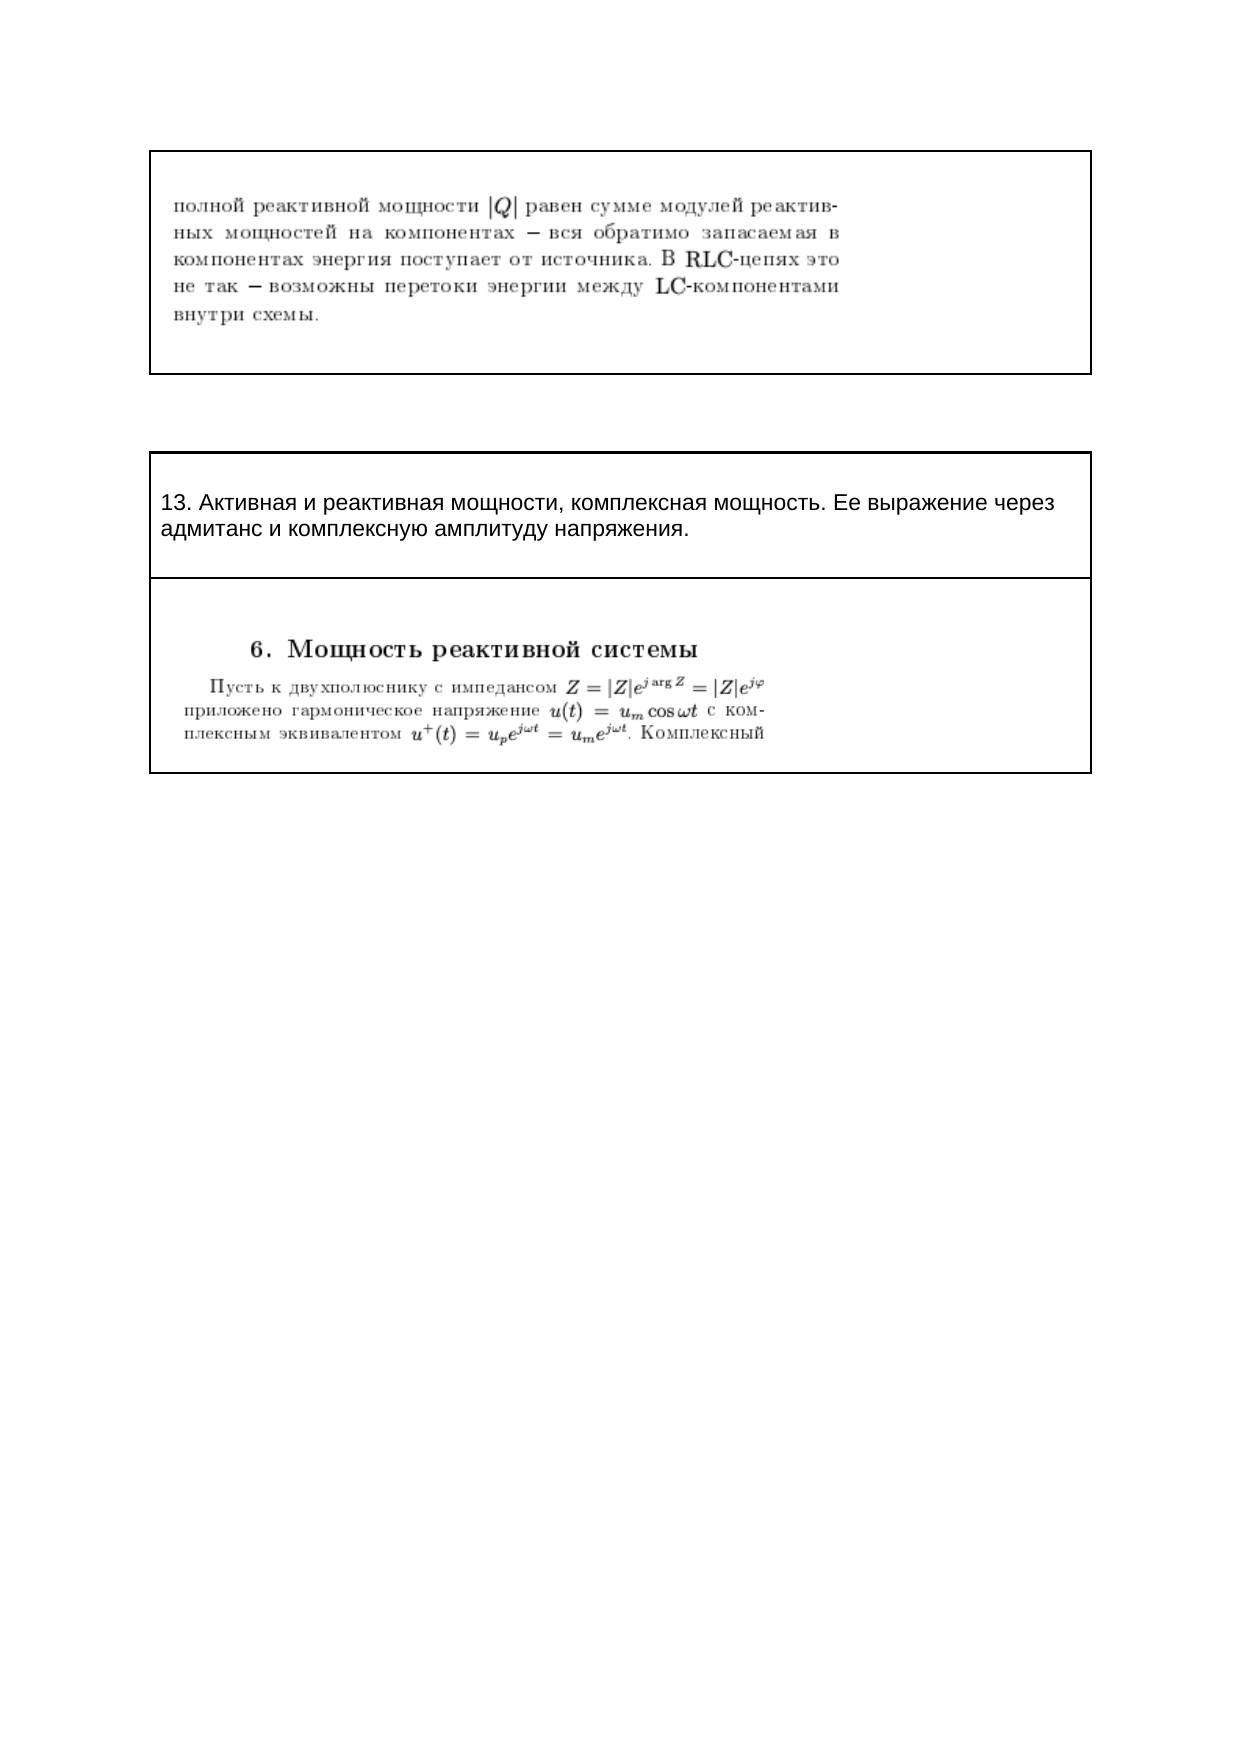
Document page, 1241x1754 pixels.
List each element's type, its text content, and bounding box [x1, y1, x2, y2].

table_cell [151, 152, 1090, 373]
picture [160, 187, 856, 338]
table_cell [151, 579, 1090, 772]
table_header 13. Активная и реактивная мощности, комплексная мощность. Ее выражение через адмитанс и комплексную амплитуду напряжения. [151, 454, 1090, 577]
picture [160, 614, 805, 762]
